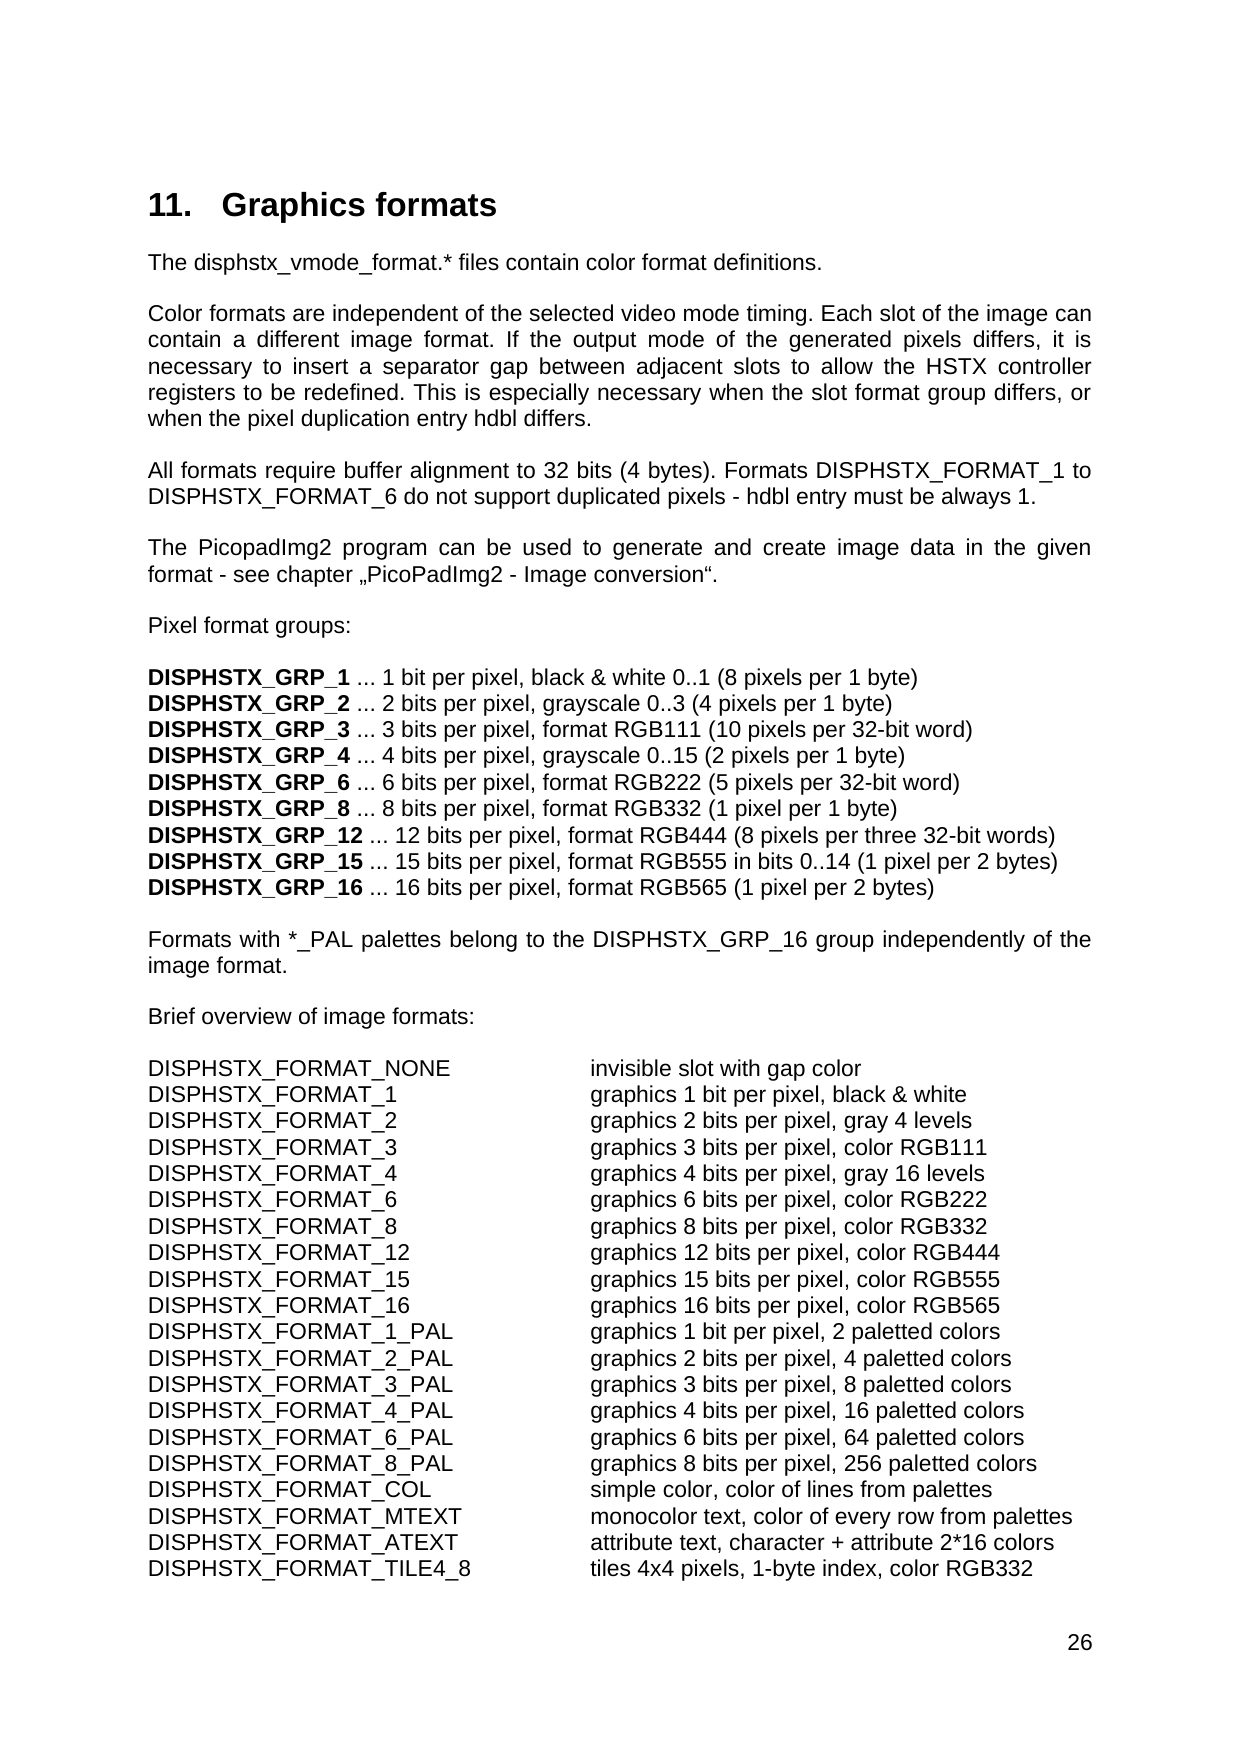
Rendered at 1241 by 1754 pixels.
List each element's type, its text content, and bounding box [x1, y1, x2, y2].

text The disphstx_vmode_format.* files contain color format definitions. [148, 248, 1093, 275]
text Brief overview of image formats: [148, 1003, 1093, 1030]
text DISPHSTX_FORMAT_1 graphics 1 bit per pixel, black & white [148, 1081, 1093, 1107]
text DISPHSTX_GRP_16 ... 16 bits per pixel, format RGB565 (1 pixel per 2 bytes) [148, 874, 1093, 901]
text DISPHSTX_FORMAT_12 graphics 12 bits per pixel, color RGB444 [148, 1239, 1093, 1266]
text DISPHSTX_FORMAT_NONE invisible slot with gap color [148, 1055, 1093, 1081]
text DISPHSTX_FORMAT_6_PAL graphics 6 bits per pixel, 64 paletted colors [148, 1424, 1093, 1450]
text DISPHSTX_GRP_12 ... 12 bits per pixel, format RGB444 (8 pixels per three 32-bit words) [148, 822, 1093, 848]
text DISPHSTX_FORMAT_3 graphics 3 bits per pixel, color RGB111 [148, 1134, 1093, 1160]
text DISPHSTX_FORMAT_TILE4_8 tiles 4x4 pixels, 1-byte index, color RGB332 [148, 1555, 1093, 1582]
text DISPHSTX_FORMAT_2 graphics 2 bits per pixel, gray 4 levels [148, 1107, 1093, 1134]
text All formats require buffer alignment to 32 bits (4 bytes). Formats DISPHSTX_FORMAT_1 to DISPHSTX_FORMAT_6 do not support duplicated pixels - hdbl entry must be always 1. [148, 457, 1093, 509]
text DISPHSTX_GRP_1 ... 1 bit per pixel, black & white 0..1 (8 pixels per 1 byte) [148, 663, 1093, 690]
text The PicopadImg2 program can be used to generate and create image data in the given format - see chapter „PicoPadImg2 - Image conversion“. [148, 534, 1093, 587]
text DISPHSTX_GRP_15 ... 15 bits per pixel, format RGB555 in bits 0..14 (1 pixel per 2 bytes) [148, 848, 1093, 874]
text Pixel format groups: [148, 612, 1093, 638]
text DISPHSTX_FORMAT_4 graphics 4 bits per pixel, gray 16 levels [148, 1160, 1093, 1186]
text Formats with *_PAL palettes belong to the DISPHSTX_GRP_16 group independently of the image format. [148, 926, 1093, 978]
text DISPHSTX_FORMAT_8_PAL graphics 8 bits per pixel, 256 paletted colors [148, 1450, 1093, 1476]
text DISPHSTX_FORMAT_1_PAL graphics 1 bit per pixel, 2 paletted colors [148, 1318, 1093, 1344]
text Color formats are independent of the selected video mode timing. Each slot of the image can contain a different image format. If the output mode of the generated pixels differs, it is necessary to insert a separator gap between adjacent slots to allow the HSTX controller registers to be redefined. This is especially necessary when the slot format group differs, or when the pixel duplication entry hdbl differs. [148, 300, 1093, 432]
text DISPHSTX_GRP_8 ... 8 bits per pixel, format RGB332 (1 pixel per 1 byte) [148, 795, 1093, 822]
text DISPHSTX_FORMAT_8 graphics 8 bits per pixel, color RGB332 [148, 1213, 1093, 1239]
subtitle Graphics formats [148, 185, 1093, 223]
text DISPHSTX_FORMAT_4_PAL graphics 4 bits per pixel, 16 paletted colors [148, 1397, 1093, 1424]
text DISPHSTX_GRP_3 ... 3 bits per pixel, format RGB111 (10 pixels per 32-bit word) [148, 716, 1093, 742]
text DISPHSTX_FORMAT_16 graphics 16 bits per pixel, color RGB565 [148, 1292, 1093, 1318]
text DISPHSTX_GRP_2 ... 2 bits per pixel, grayscale 0..3 (4 pixels per 1 byte) [148, 690, 1093, 716]
text DISPHSTX_GRP_6 ... 6 bits per pixel, format RGB222 (5 pixels per 32-bit word) [148, 769, 1093, 795]
text DISPHSTX_FORMAT_2_PAL graphics 2 bits per pixel, 4 paletted colors [148, 1344, 1093, 1371]
text DISPHSTX_FORMAT_6 graphics 6 bits per pixel, color RGB222 [148, 1186, 1093, 1213]
text DISPHSTX_FORMAT_COL simple color, color of lines from palettes [148, 1476, 1093, 1503]
text DISPHSTX_GRP_4 ... 4 bits per pixel, grayscale 0..15 (2 pixels per 1 byte) [148, 742, 1093, 769]
text DISPHSTX_FORMAT_15 graphics 15 bits per pixel, color RGB555 [148, 1266, 1093, 1292]
text DISPHSTX_FORMAT_3_PAL graphics 3 bits per pixel, 8 paletted colors [148, 1371, 1093, 1397]
text DISPHSTX_FORMAT_ATEXT attribute text, character + attribute 2*16 colors [148, 1529, 1093, 1555]
text DISPHSTX_FORMAT_MTEXT monocolor text, color of every row from palettes [148, 1503, 1093, 1529]
